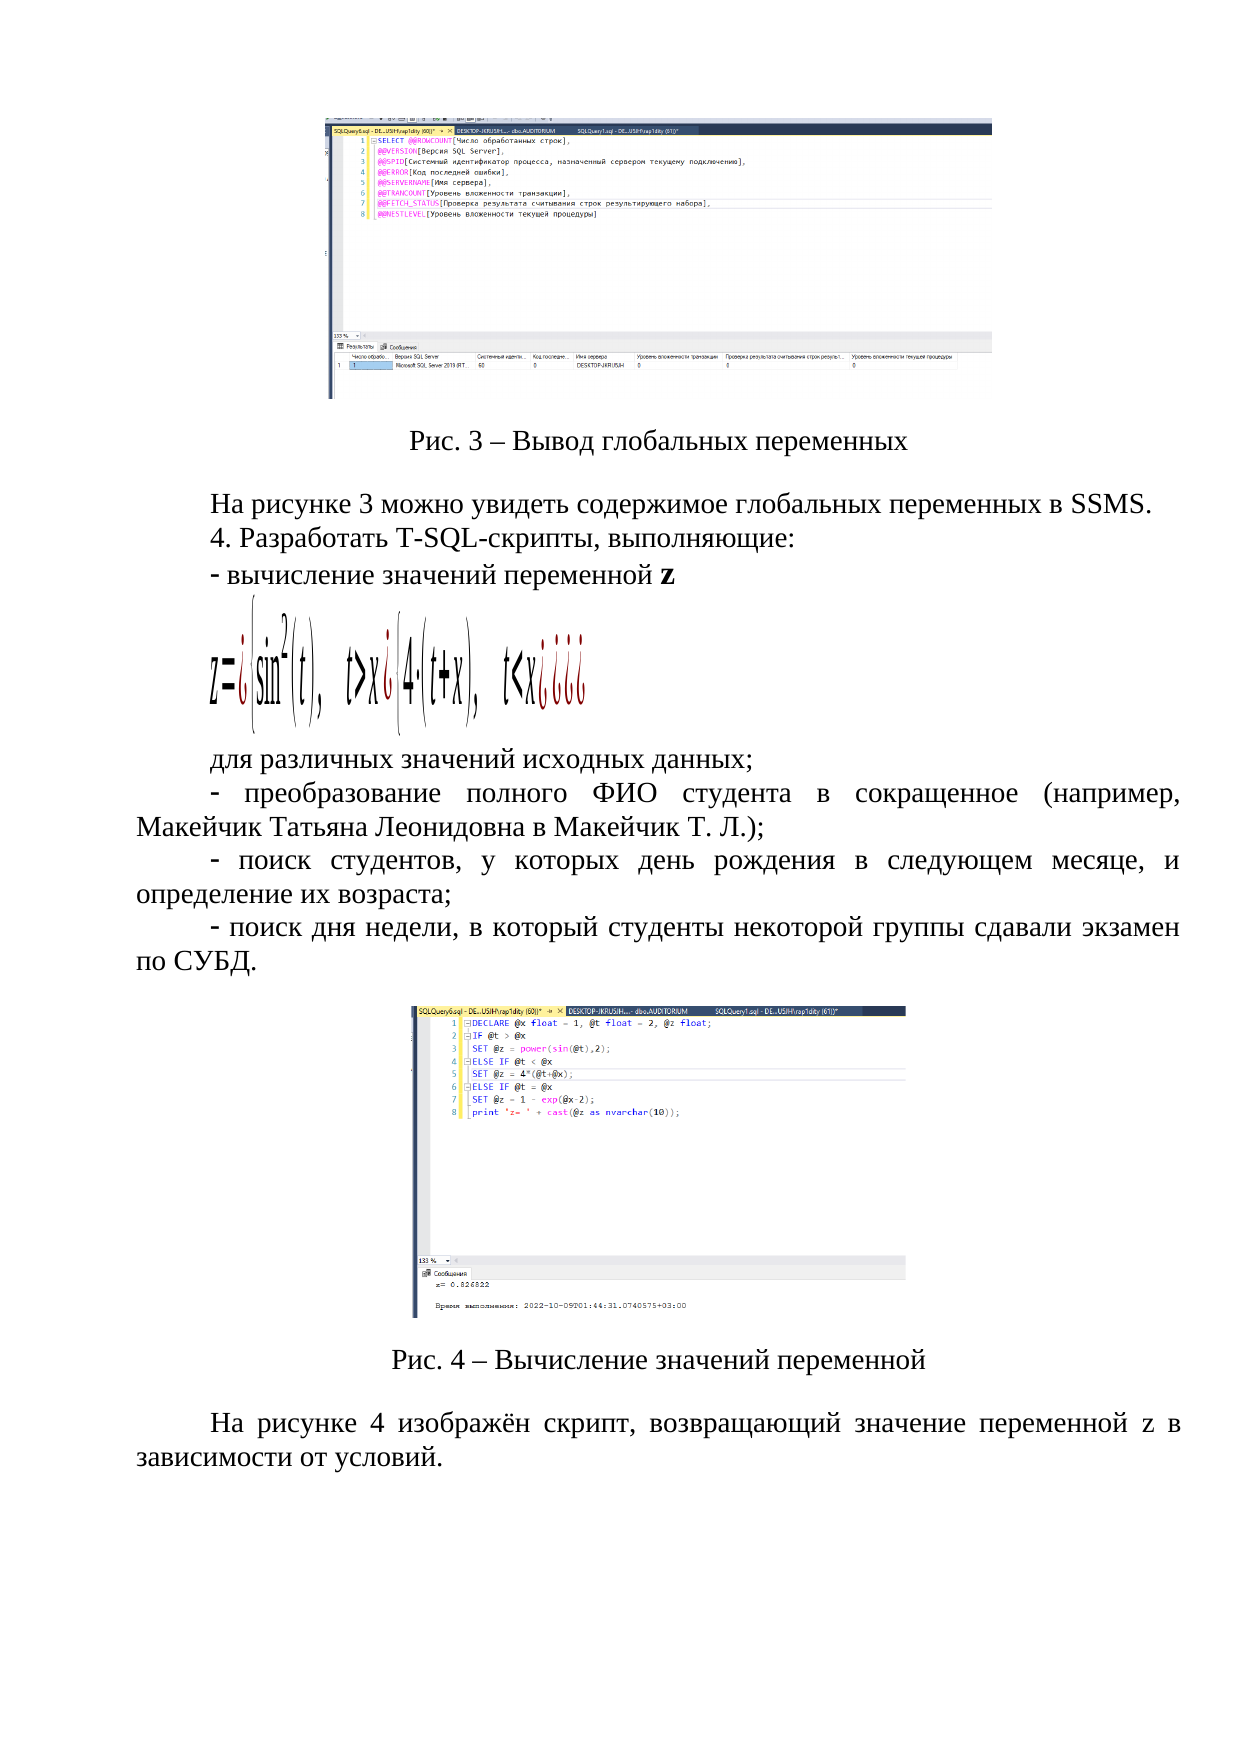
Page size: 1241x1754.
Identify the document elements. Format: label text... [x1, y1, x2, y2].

text Рис. 3 – Вывод глобальных переменных [136, 423, 1181, 457]
text На рисунке 4 изображён скрипт, возвращающий значение переменной z в зависимости от условий. [136, 1405, 1181, 1472]
text На рисунке 3 можно увидеть содержимое глобальных переменных в SSMS. [136, 486, 1181, 520]
text для различных значений исходных данных; [136, 742, 1181, 775]
picture [325, 118, 992, 399]
text 4. Разработать T-SQL-скрипты, выполняющие: [136, 520, 1181, 553]
text  поиск дня недели, в который студенты некоторой группы сдавали экзамен по СУБД. [136, 909, 1181, 977]
text Рис. 4 – Вычисление значений переменной [136, 1342, 1181, 1376]
text  поиск студентов, у которых день рождения в следующем месяце, и определение их возраста; [136, 842, 1181, 909]
text  вычисление значений переменной z [136, 553, 1181, 592]
text  преобразование полного ФИО студента в сокращенное (например, Макейчик Татьяна Леонидовна в Макейчик Т. Л.); [136, 775, 1181, 842]
picture [411, 1006, 906, 1318]
